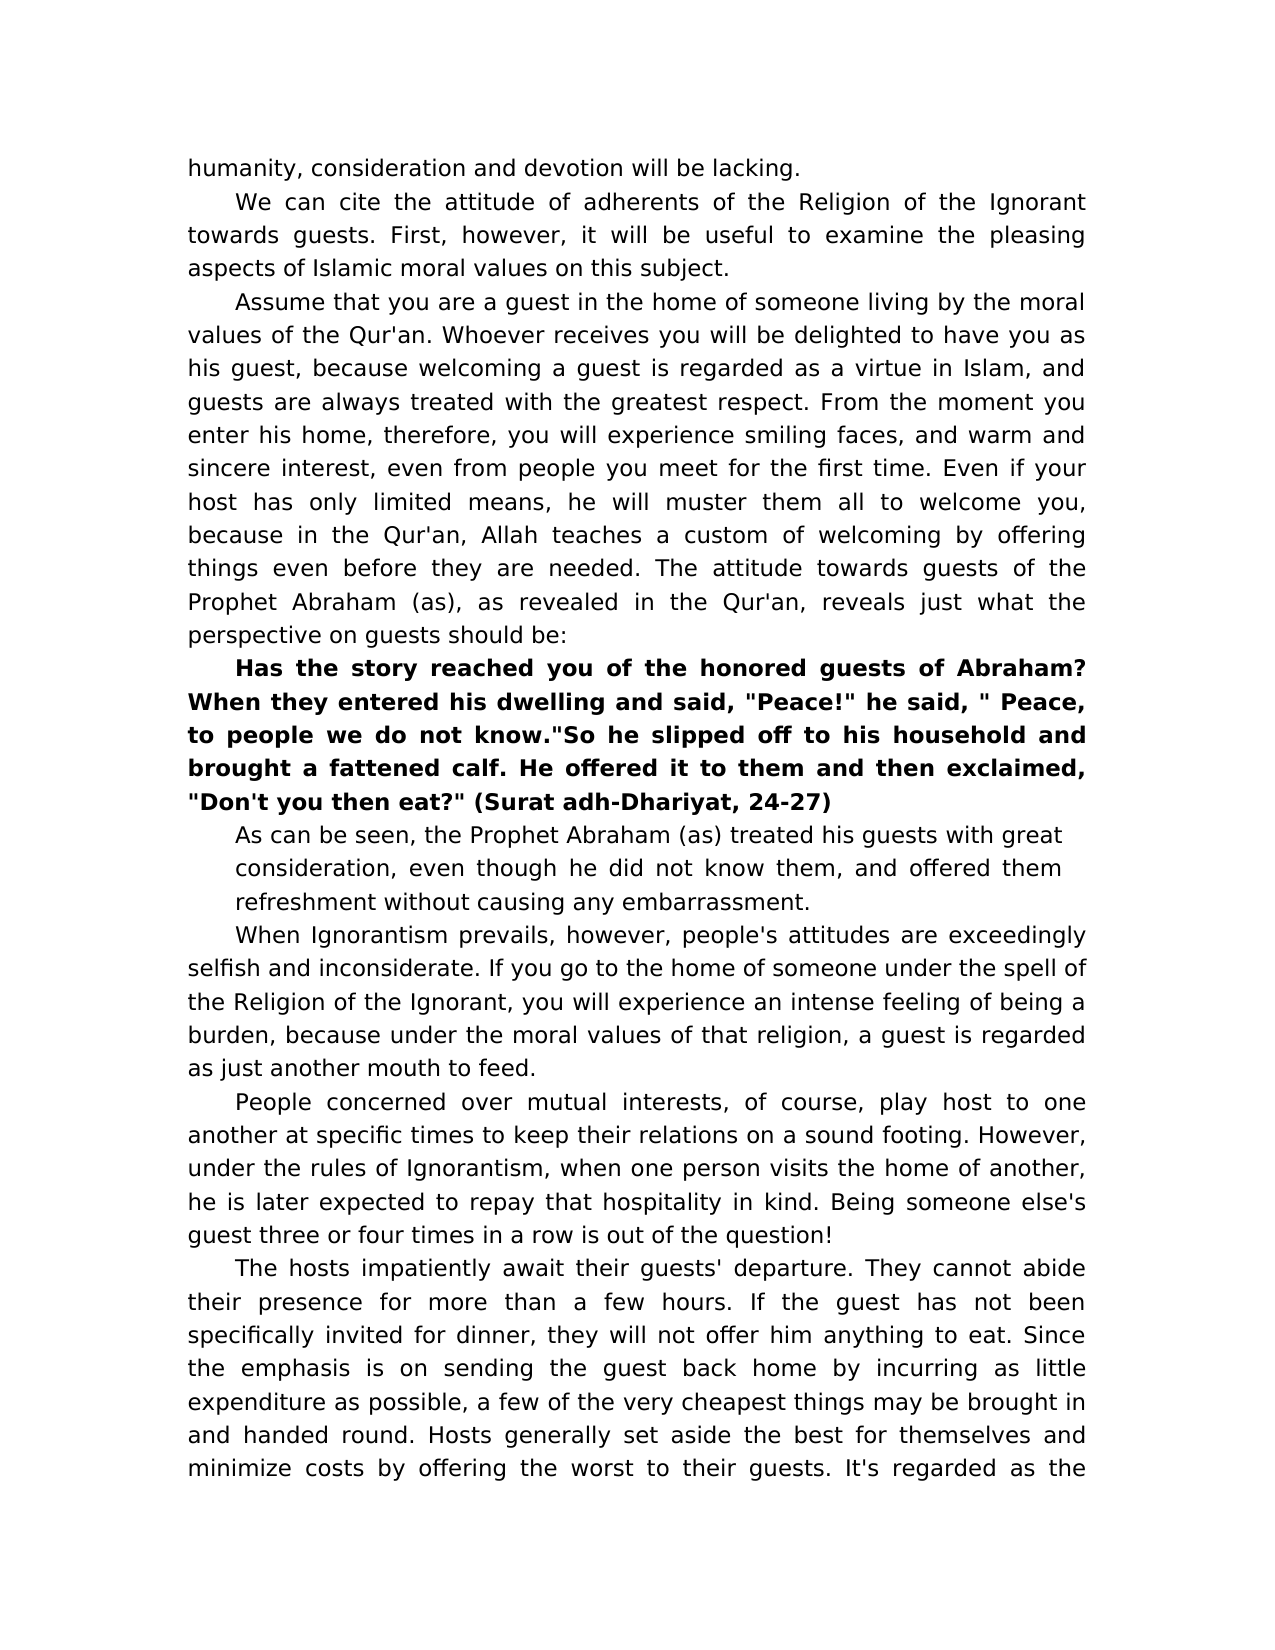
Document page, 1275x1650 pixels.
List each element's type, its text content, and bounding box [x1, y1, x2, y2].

text We can cite the attitude of adherents of the Religion of the Ignorant towards guests. First, however, it will be useful to examine the pleasing aspects of Islamic moral values on this subject. [187, 183, 1087, 283]
text When Ignorantism prevails, however, people's attitudes are exceedingly selfish and inconsiderate. If you go to the home of someone under the spell of the Religion of the Ignorant, you will experience an intense feeling of being a burden, because under the moral values of that religion, a guest is regarded as just another mouth to feed. [187, 917, 1087, 1083]
text humanity, consideration and devotion will be lacking. [187, 150, 1087, 183]
text As can be seen, the Prophet Abraham (as) treated his guests with great consideration, even though he did not know them, and offered them refreshment without causing any embarrassment. [235, 817, 1064, 917]
text Assume that you are a guest in the home of someone living by the moral values of the Qur'an. Whoever receives you will be delighted to have you as his guest, because welcoming a guest is regarded as a virtue in Islam, and guests are always treated with the greatest respect. From the moment you enter his home, therefore, you will experience smiling faces, and warm and sincere interest, even from people you meet for the first time. Even if your host has only limited means, he will muster them all to welcome you, because in the Qur'an, Allah teaches a custom of welcoming by offering things even before they are needed. The attitude towards guests of the Prophet Abraham (as), as revealed in the Qur'an, reveals just what the perspective on guests should be: [187, 283, 1087, 650]
text Has the story reached you of the honored guests of Abraham? When they entered his dwelling and said, "Peace!" he said, " Peace, to people we do not know."So he slipped off to his household and brought a fattened calf. He offered it to them and then exclaimed, "Don't you then eat?" (Surat adh-Dhariyat, 24-27) [187, 650, 1087, 817]
text People concerned over mutual interests, of course, play host to one another at specific times to keep their relations on a sound footing. However, under the rules of Ignorantism, when one person visits the home of another, he is later expected to repay that hospitality in kind. Being someone else's guest three or four times in a row is out of the question! [187, 1083, 1087, 1250]
text The hosts impatiently await their guests' departure. They cannot abide their presence for more than a few hours. If the guest has not been specifically invited for dinner, they will not offer him anything to eat. Since the emphasis is on sending the guest back home by incurring as little expenditure as possible, a few of the very cheapest things may be brought in and handed round. Hosts generally set aside the best for themselves and minimize costs by offering the worst to their guests. It's regarded as the [187, 1250, 1087, 1483]
